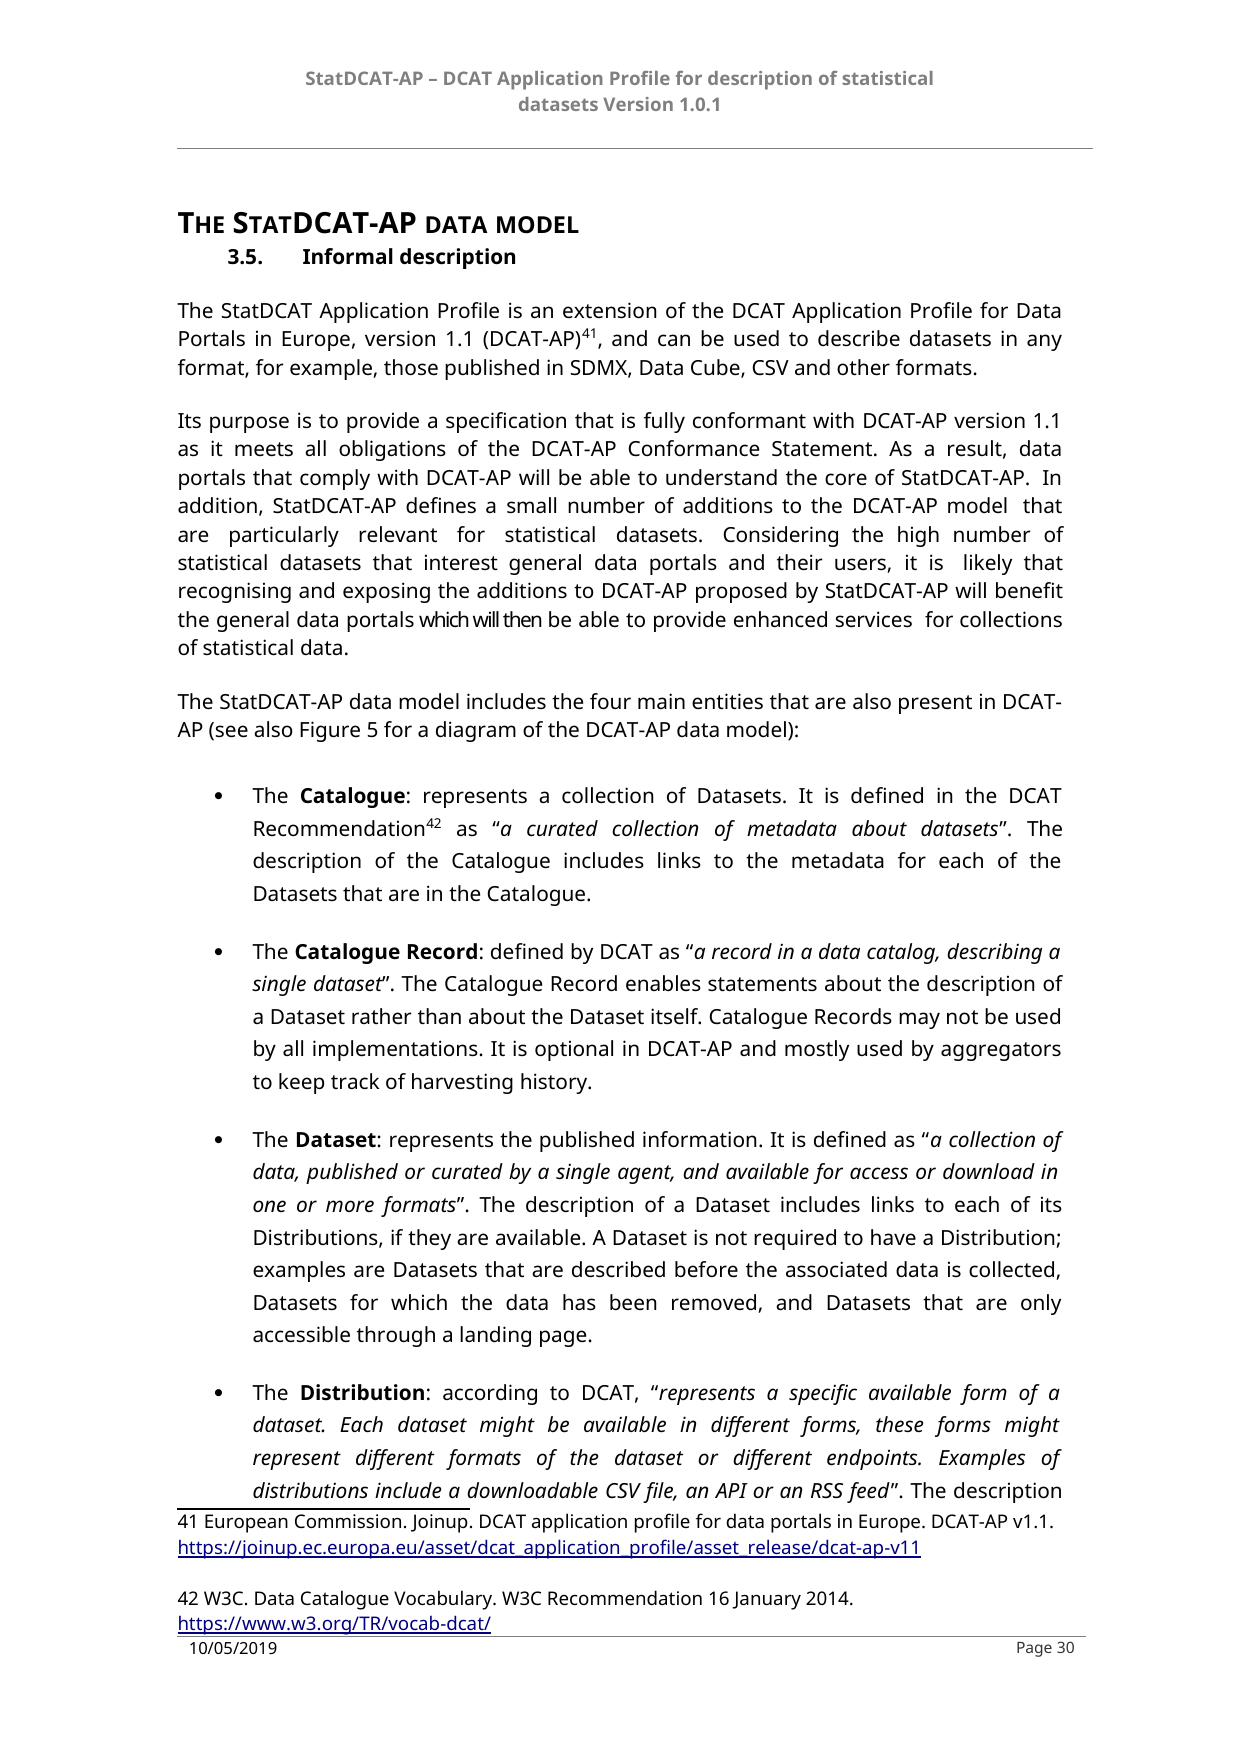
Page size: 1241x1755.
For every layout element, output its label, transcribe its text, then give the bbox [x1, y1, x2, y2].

list The Catalogue: represents a collection of Datasets. It is defined in the DCAT Recommendation as “a curated collection of metadata about datasets”. The description of the Catalogue includes links to the metadata for each of the Datasets that are in the Catalogue. [215, 781, 1063, 908]
list The Dataset: represents the published information. It is defined as “a collection of data, published or curated by a single agent, and available for access or download in one or more formats”. The description of a Dataset includes links to each of its Distributions, if they are available. A Dataset is not required to have a Distribution; examples are Datasets that are described before the associated data is collected, Datasets for which the data has been removed, and Datasets that are only accessible through a landing page. [215, 1125, 1063, 1349]
text The StatDCAT Application Profile is an extension of the DCAT Application Profile for Data Portals in Europe, version 1.1 (DCAT-AP), and can be used to describe datasets in any format, for example, those published in SDMX, Data Cube, CSV and other formats. [177, 296, 1063, 381]
subtitle The StatDCAT-AP data model [177, 203, 1063, 242]
text Its purpose is to provide a specification that is fully conformant with DCAT-AP version 1.1 as it meets all obligations of the DCAT-AP Conformance Statement. As a result, data portals that comply with DCAT-AP will be able to understand the core of StatDCAT-AP. In addition, StatDCAT-AP defines a small number of additions to the DCAT-AP model that are particularly relevant for statistical datasets. Considering the high number of statistical datasets that interest general data portals and their users, it is likely that recognising and exposing the additions to DCAT-AP proposed by StatDCAT-AP will benefit the general data portals which will then be able to provide enhanced services for collections of statistical data. [177, 406, 1063, 662]
list The Distribution: according to DCAT, “represents a specific available form of a dataset. Each dataset might be available in different forms, these forms might represent different formats of the dataset or different endpoints. Examples of distributions include a downloadable CSV file, an API or an RSS feed”. The description [215, 1378, 1063, 1504]
text The StatDCAT-AP data model includes the four main entities that are also present in DCAT-AP (see also Figure 5 for a diagram of the DCAT-AP data model): [177, 687, 1063, 744]
list The Catalogue Record: defined by DCAT as “a record in a data catalog, describing a single dataset”. The Catalogue Record enables statements about the description of a Dataset rather than about the Dataset itself. Catalogue Records may not be used by all implementations. It is optional in DCAT-AP and mostly used by aggregators to keep track of harvesting history. [215, 937, 1063, 1096]
subtitle Informal description [227, 242, 1063, 271]
list W3C. Data Catalogue Vocabulary. W3C Recommendation 16 January 2014. https://www.w3.org/TR/vocab-dcat/ [177, 1585, 1063, 1636]
text European Commission. Joinup. DCAT application profile for data portals in Europe. DCAT-AP v1.1. https://joinup.ec.europa.eu/asset/dcat_application_profile/asset_release/dcat-ap-v11 [177, 1509, 1063, 1560]
